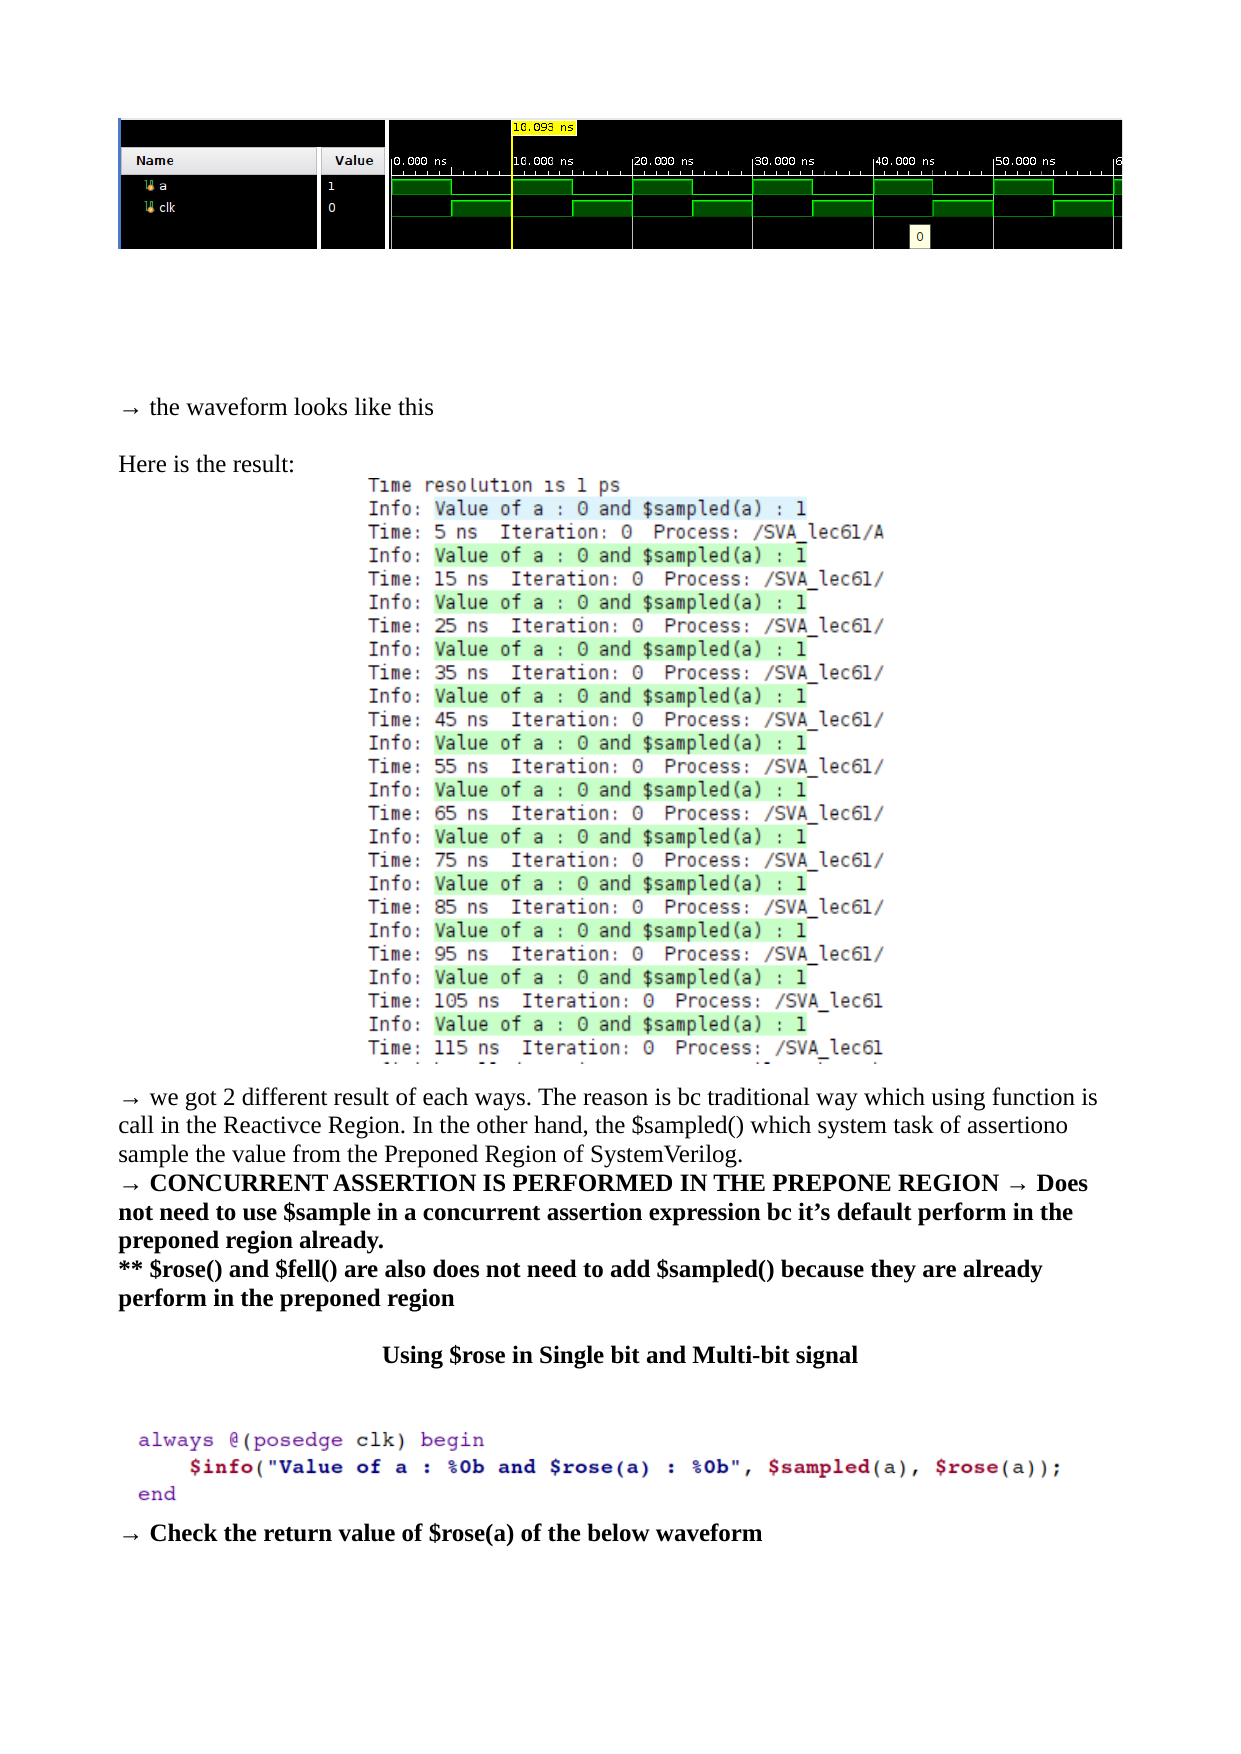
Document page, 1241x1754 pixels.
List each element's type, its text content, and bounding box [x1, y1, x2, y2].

text → the waveform looks like this [118, 392, 1122, 421]
picture [118, 118, 1123, 249]
picture [118, 1398, 1123, 1519]
text → Check the return value of $rose(a) of the below waveform [118, 1519, 1122, 1547]
text → CONCURRENT ASSERTION IS PERFORMED IN THE PREPONE REGION → Does not need to use $sample in a concurrent assertion expression bc it’s default perform in the preponed region already. [118, 1168, 1122, 1254]
text → we got 2 different result of each ways. The reason is bc traditional way which using function is call in the Reactivce Region. In the other hand, the $sampled() which system task of assertiono sample the value from the Preponed Region of SystemVerilog. [118, 1082, 1122, 1168]
text Here is the result: [118, 449, 1122, 478]
text Using $rose in Single bit and Multi-bit signal [118, 1341, 1122, 1369]
picture [356, 478, 884, 1064]
text ** $rose() and $fell() are also does not need to add $sampled() because they are already perform in the preponed region [118, 1254, 1122, 1312]
